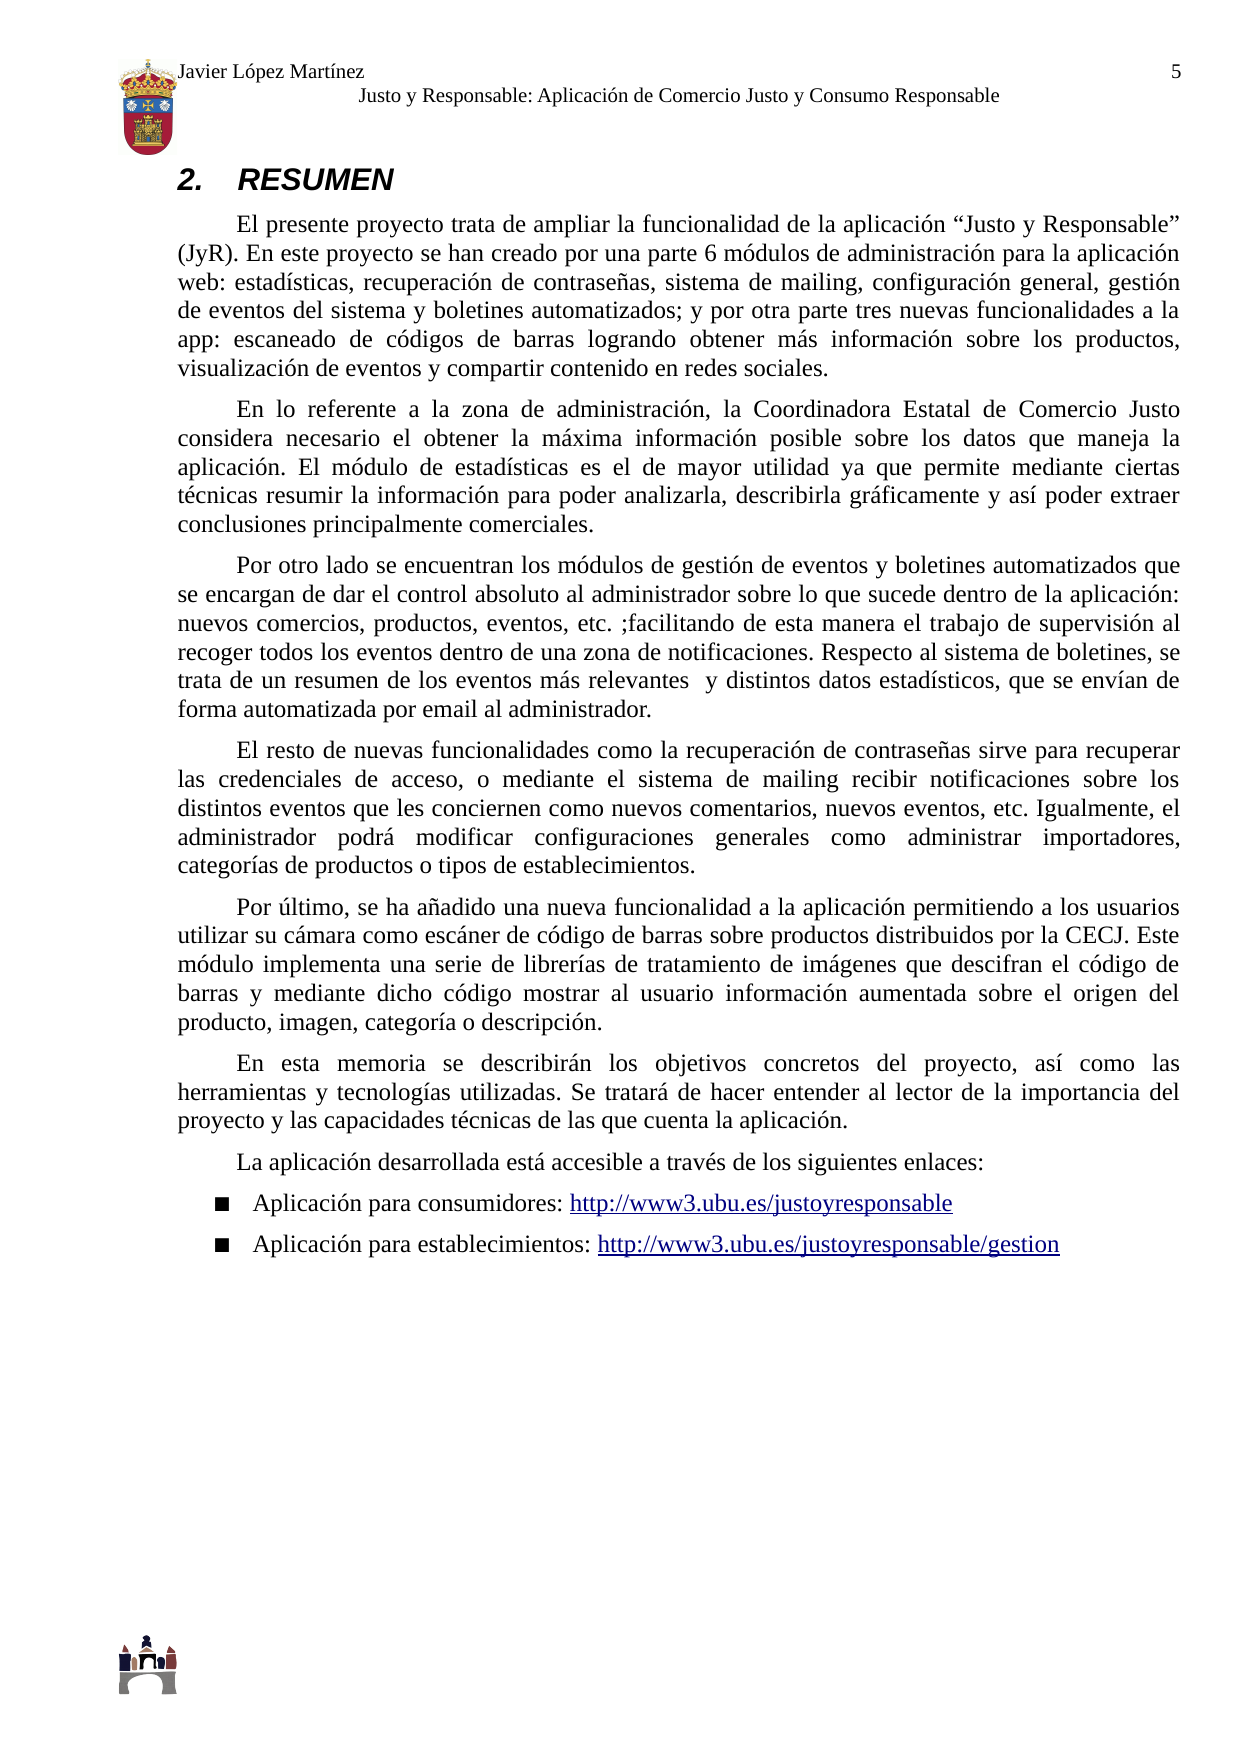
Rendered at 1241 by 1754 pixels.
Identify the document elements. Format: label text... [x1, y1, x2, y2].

text El presente proyecto trata de ampliar la funcionalidad de la aplicación “Justo y Responsable” (JyR). En este proyecto se han creado por una parte 6 módulos de administración para la aplicación web: estadísticas, recuperación de contraseñas, sistema de mailing, configuración general, gestión de eventos del sistema y boletines automatizados; y por otra parte tres nuevas funcionalidades a la app: escaneado de códigos de barras logrando obtener más información sobre los productos, visualización de eventos y compartir contenido en redes sociales. [177, 209, 1181, 382]
list Aplicación para establecimientos: http://www3.ubu.es/justoyresponsable/gestion [215, 1229, 1181, 1258]
list Aplicación para consumidores: http://www3.ubu.es/justoyresponsable [215, 1188, 1181, 1217]
text La aplicación desarrollada está accesible a través de los siguientes enlaces: [177, 1147, 1181, 1175]
text El resto de nuevas funcionalidades como la recuperación de contraseñas sirve para recuperar las credenciales de acceso, o mediante el sistema de mailing recibir notificaciones sobre los distintos eventos que les conciernen como nuevos comentarios, nuevos eventos, etc. Igualmente, el administrador podrá modificar configuraciones generales como administrar importadores, categorías de productos o tipos de establecimientos. [177, 735, 1181, 879]
picture [118, 59, 178, 155]
text Por otro lado se encuentran los módulos de gestión de eventos y boletines automatizados que se encargan de dar el control absoluto al administrador sobre lo que sucede dentro de la aplicación: nuevos comercios, productos, eventos, etc. ;facilitando de esta manera el trabajo de supervisión al recoger todos los eventos dentro de una zona de notificaciones. Respecto al sistema de boletines, se trata de un resumen de los eventos más relevantes y distintos datos estadísticos, que se envían de forma automatizada por email al administrador. [177, 550, 1181, 723]
text En esta memoria se describirán los objetivos concretos del proyecto, así como las herramientas y tecnologías utilizadas. Se tratará de hacer entender al lector de la importancia del proyecto y las capacidades técnicas de las que cuenta la aplicación. [177, 1048, 1181, 1134]
subtitle RESUMEN [177, 161, 1181, 197]
picture [118, 1634, 178, 1695]
text En lo referente a la zona de administración, la Coordinadora Estatal de Comercio Justo considera necesario el obtener la máxima información posible sobre los datos que maneja la aplicación. El módulo de estadísticas es el de mayor utilidad ya que permite mediante ciertas técnicas resumir la información para poder analizarla, describirla gráficamente y así poder extraer conclusiones principalmente comerciales. [177, 394, 1181, 538]
text Por último, se ha añadido una nueva funcionalidad a la aplicación permitiendo a los usuarios utilizar su cámara como escáner de código de barras sobre productos distribuidos por la CECJ. Este módulo implementa una serie de librerías de tratamiento de imágenes que descifran el código de barras y mediante dicho código mostrar al usuario información aumentada sobre el origen del producto, imagen, categoría o descripción. [177, 892, 1181, 1035]
